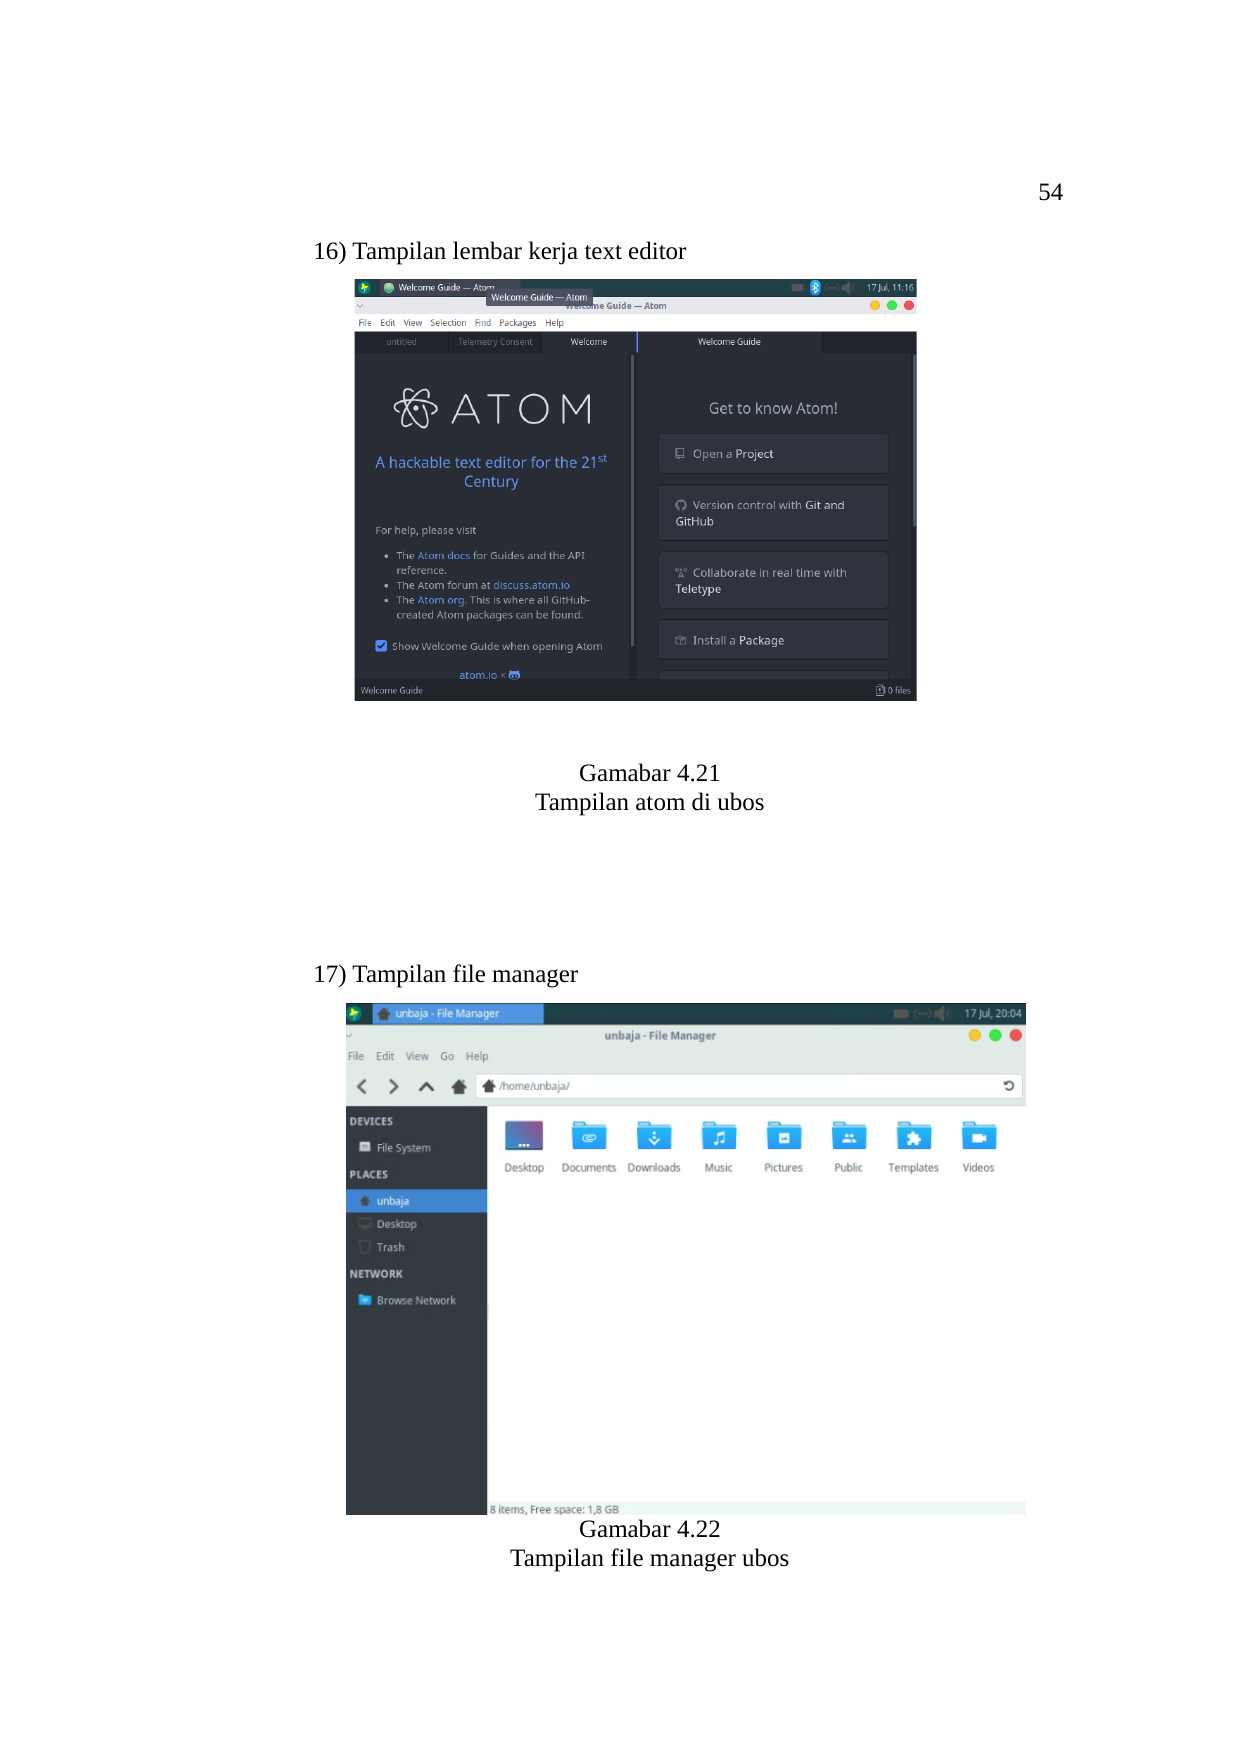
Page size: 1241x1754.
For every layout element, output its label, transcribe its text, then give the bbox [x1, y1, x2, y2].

picture [346, 1003, 1026, 1515]
picture [354, 279, 917, 701]
text Gamabar 4.21 [236, 758, 1063, 787]
text Tampilan atom di ubos [236, 787, 1063, 816]
text 17) Tampilan file manager [313, 959, 1063, 988]
text Tampilan file manager ubos [236, 1543, 1063, 1572]
text Gamabar 4.22 [236, 1003, 1063, 1543]
text 16) Tampilan lembar kerja text editor [313, 236, 1063, 265]
